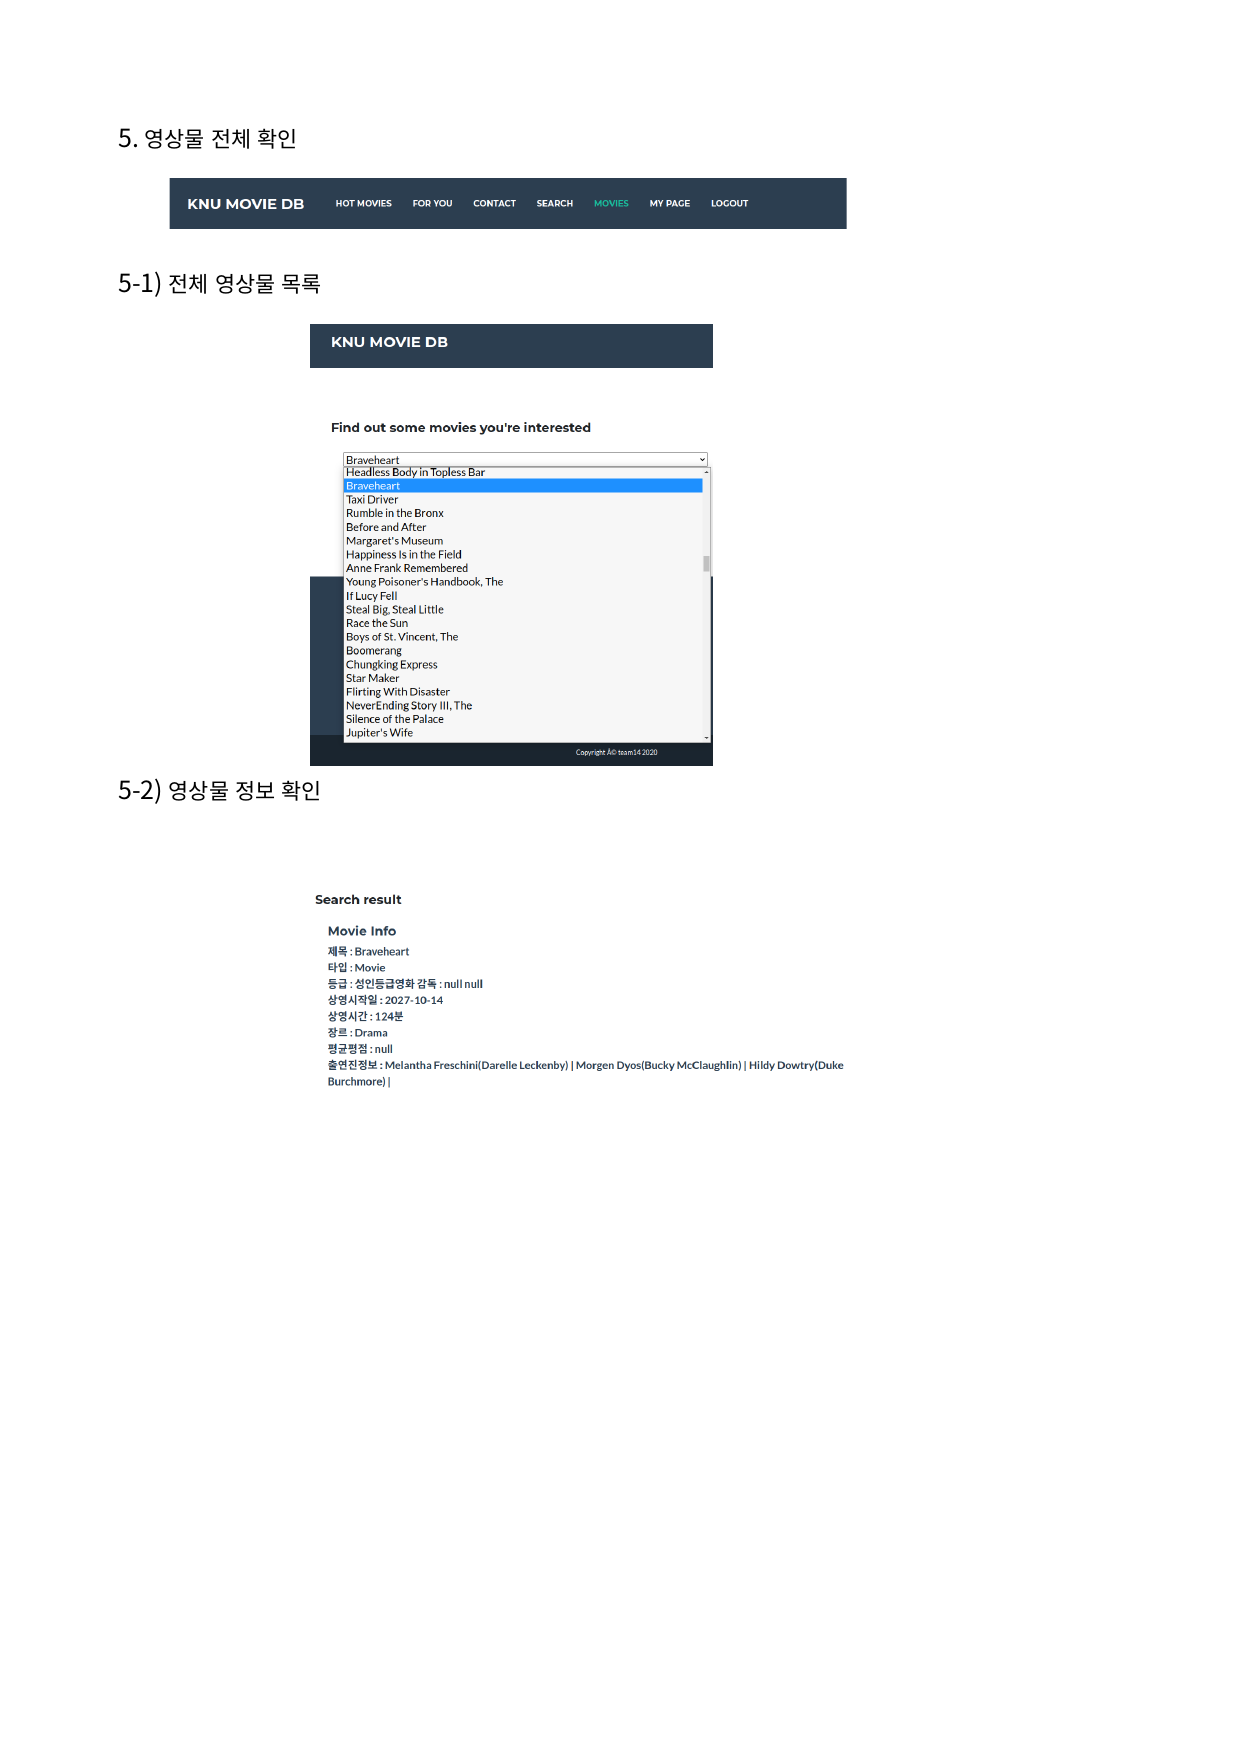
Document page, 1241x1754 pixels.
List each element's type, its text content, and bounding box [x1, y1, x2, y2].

picture [169, 178, 847, 190]
text 5. 영상물 전체 확인 [118, 118, 1122, 154]
picture [310, 324, 547, 766]
text 5-1) 전체 영상물 목록 [118, 263, 1122, 299]
picture [289, 864, 858, 1122]
text 5-2) 영상물 정보 확인 [118, 771, 1122, 807]
